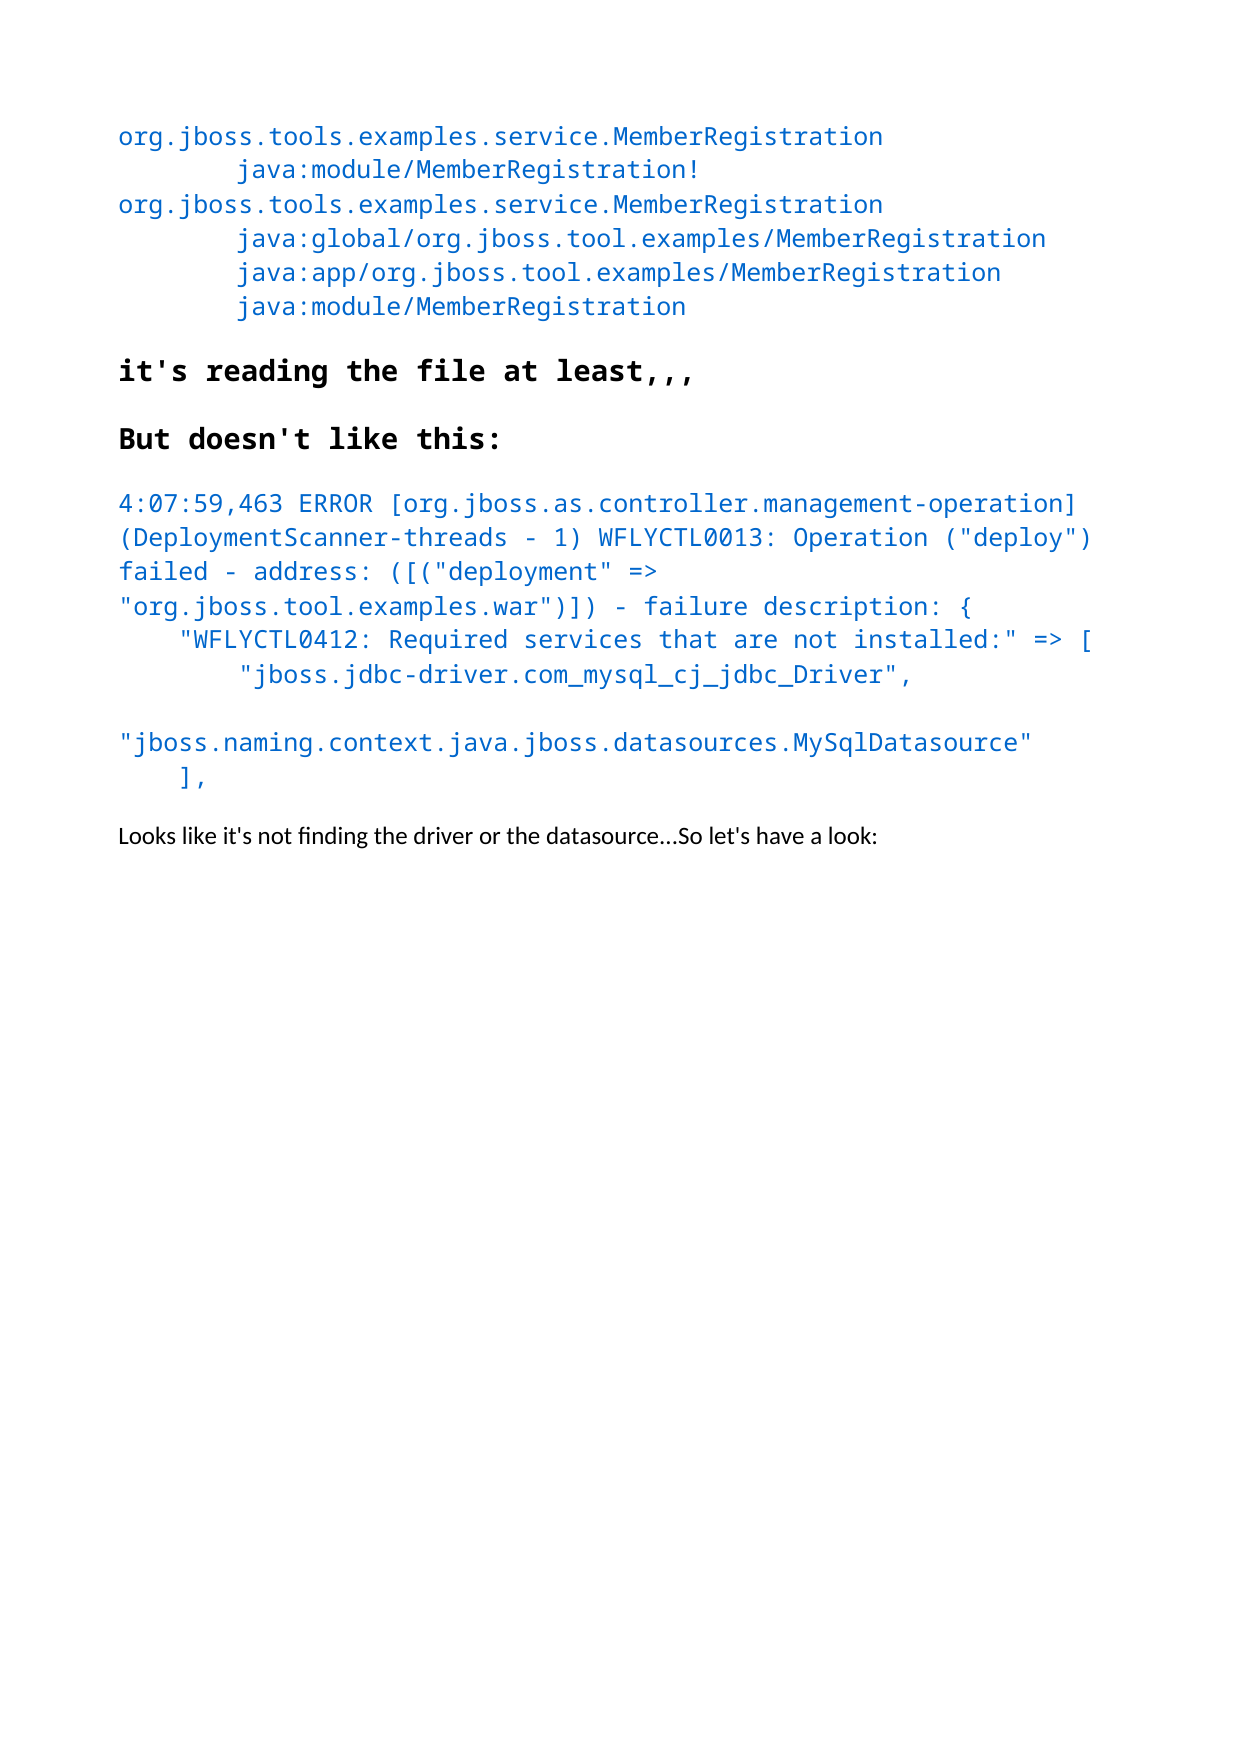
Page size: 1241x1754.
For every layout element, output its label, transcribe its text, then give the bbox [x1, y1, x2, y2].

text java:global/org.jboss.tool.examples/MemberRegistration [118, 220, 1122, 254]
text "WFLYCTL0412: Required services that are not installed:" => [ [118, 622, 1122, 656]
text 4:07:59,463 ERROR [org.jboss.as.controller.management-operation] (DeploymentScanner-threads - 1) WFLYCTL0013: Operation ("deploy") failed - address: ([("deployment" => "org.jboss.tool.examples.war")]) - failure description: { [118, 486, 1122, 622]
text But doesn't like this: [118, 418, 1122, 458]
text java:module/MemberRegistration!org.jboss.tools.examples.service.MemberRegistration [118, 152, 1122, 220]
text "jboss.naming.context.java.jboss.datasources.MySqlDatasource" [118, 690, 1122, 758]
text Looks like it's not finding the driver or the datasource...So let's have a look: [118, 821, 1122, 851]
text "jboss.jdbc-driver.com_mysql_cj_jdbc_Driver", [118, 656, 1122, 690]
text java:module/MemberRegistration [118, 288, 1122, 322]
text org.jboss.tools.examples.service.MemberRegistration [118, 118, 1122, 152]
text it's reading the file at least,,, [118, 351, 1122, 390]
text ], [118, 758, 1122, 792]
text java:app/org.jboss.tool.examples/MemberRegistration [118, 254, 1122, 288]
